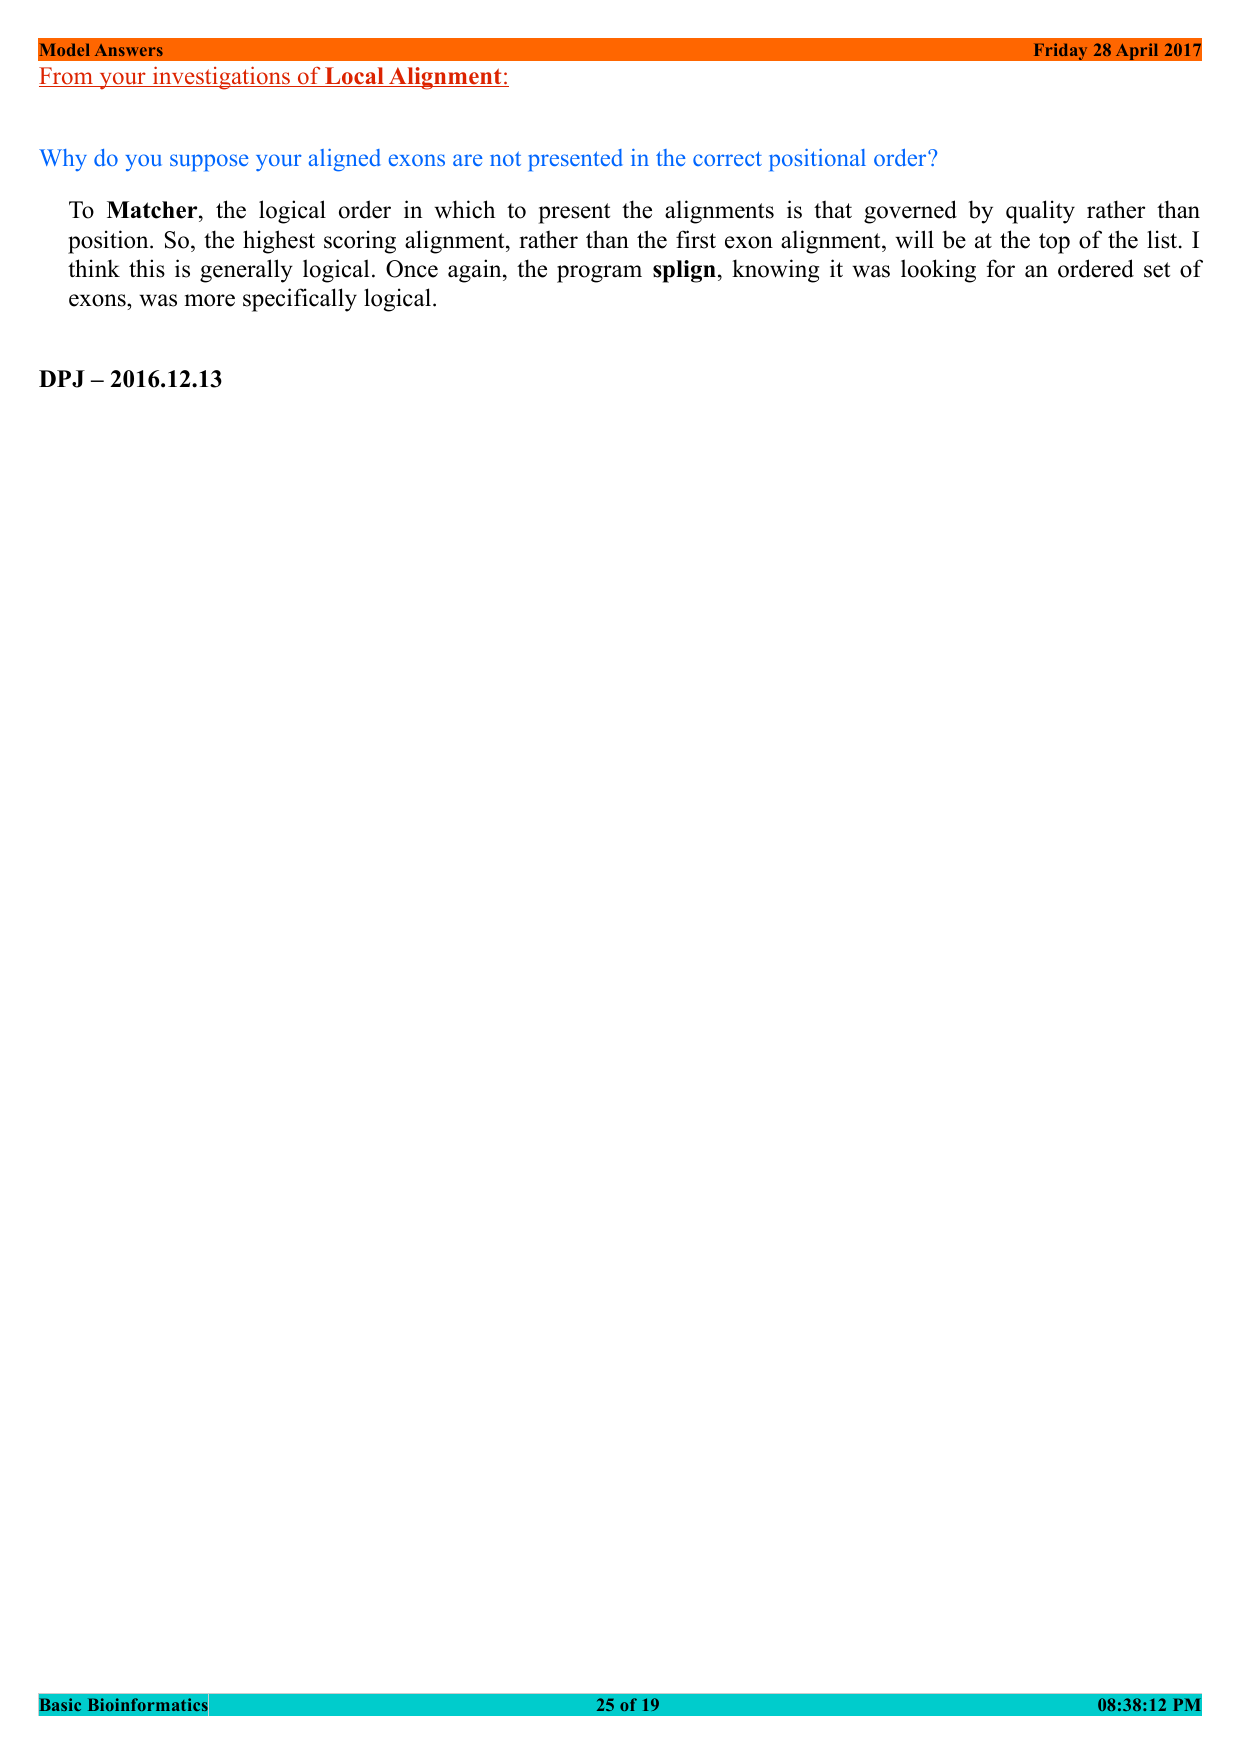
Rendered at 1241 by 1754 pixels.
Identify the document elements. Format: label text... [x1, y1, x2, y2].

text To Matcher, the logical order in which to present the alignments is that governed by quality rather than position. So, the highest scoring alignment, rather than the first exon alignment, will be at the top of the list. I think this is generally logical. Once again, the program splign, knowing it was looking for an ordered set of exons, was more specifically logical. [68, 195, 1202, 312]
text Why do you suppose your aligned exons are not presented in the correct positional order? [38, 143, 1202, 172]
text From your investigations of Local Alignment: [38, 61, 1202, 89]
text DPJ – 2016.12.13 [38, 364, 1202, 393]
